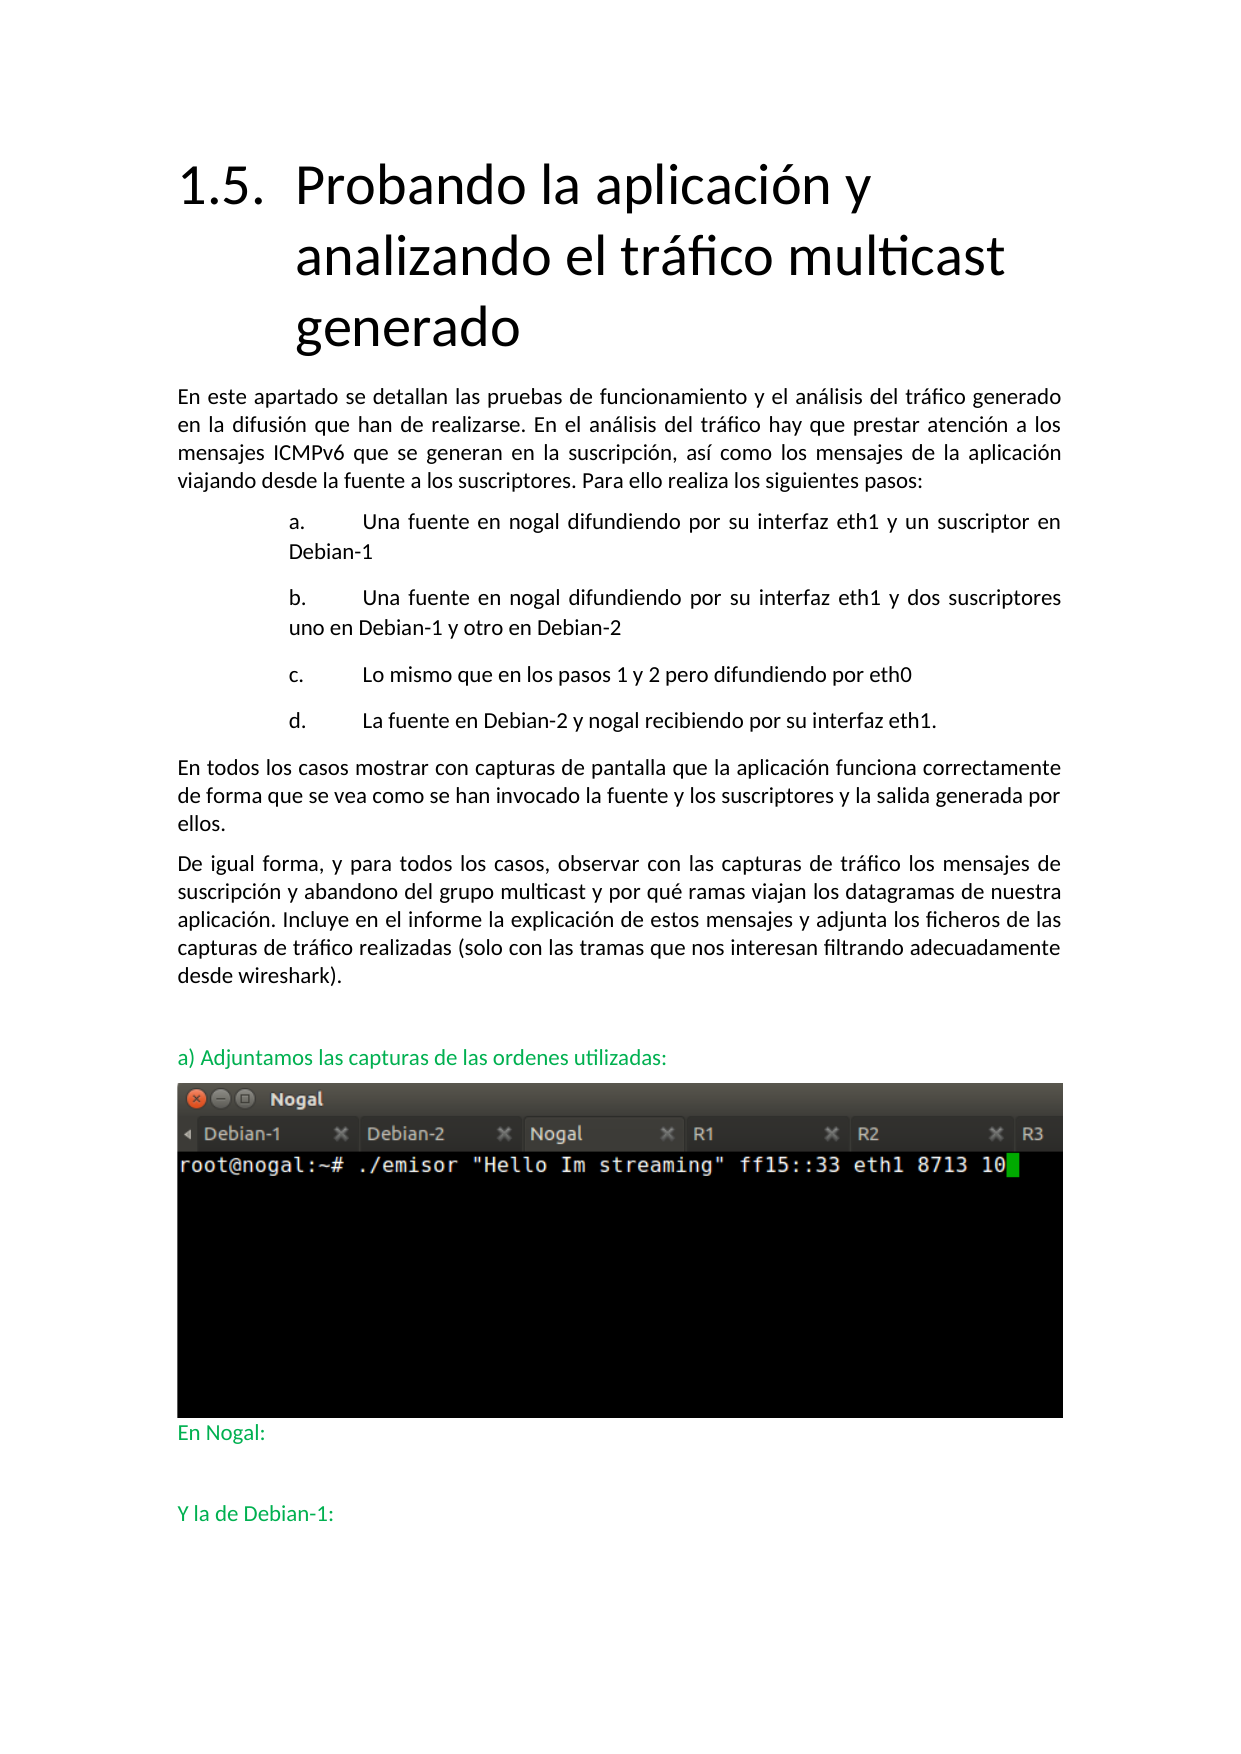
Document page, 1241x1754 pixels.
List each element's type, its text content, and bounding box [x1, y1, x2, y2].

text En Nogal: [177, 1418, 1063, 1446]
text En todos los casos mostrar con capturas de pantalla que la aplicación funciona correctamente de forma que se vea como se han invocado la fuente y los suscriptores y la salida generada por ellos. [177, 753, 1063, 837]
list La fuente en Debian-2 y nogal recibiendo por su interfaz eth1. [288, 706, 1063, 734]
list Una fuente en nogal difundiendo por su interfaz eth1 y dos suscriptores uno en Debian-1 y otro en Debian-2 [288, 583, 1063, 641]
list Una fuente en nogal difundiendo por su interfaz eth1 y un suscriptor en Debian-1 [288, 507, 1063, 565]
list Lo mismo que en los pasos 1 y 2 pero difundiendo por eth0 [288, 660, 1063, 688]
text a) Adjuntamos las capturas de las ordenes utilizadas: [177, 1043, 1063, 1071]
subtitle Probando la aplicación y analizando el tráfico multicast generado [177, 148, 1063, 361]
text De igual forma, y para todos los casos, observar con las capturas de tráfico los mensajes de suscripción y abandono del grupo multicast y por qué ramas viajan los datagramas de nuestra aplicación. Incluye en el informe la explicación de estos mensajes y adjunta los ficheros de las capturas de tráfico realizadas (solo con las tramas que nos interesan filtrando adecuadamente desde wireshark). [177, 849, 1063, 989]
text Y la de Debian-1: [177, 1499, 1063, 1527]
text En este apartado se detallan las pruebas de funcionamiento y el análisis del tráfico generado en la difusión que han de realizarse. En el análisis del tráfico hay que prestar atención a los mensajes ICMPv6 que se generan en la suscripción, así como los mensajes de la aplicación viajando desde la fuente a los suscriptores. Para ello realiza los siguientes pasos: [177, 382, 1063, 494]
picture [177, 1083, 1063, 1418]
